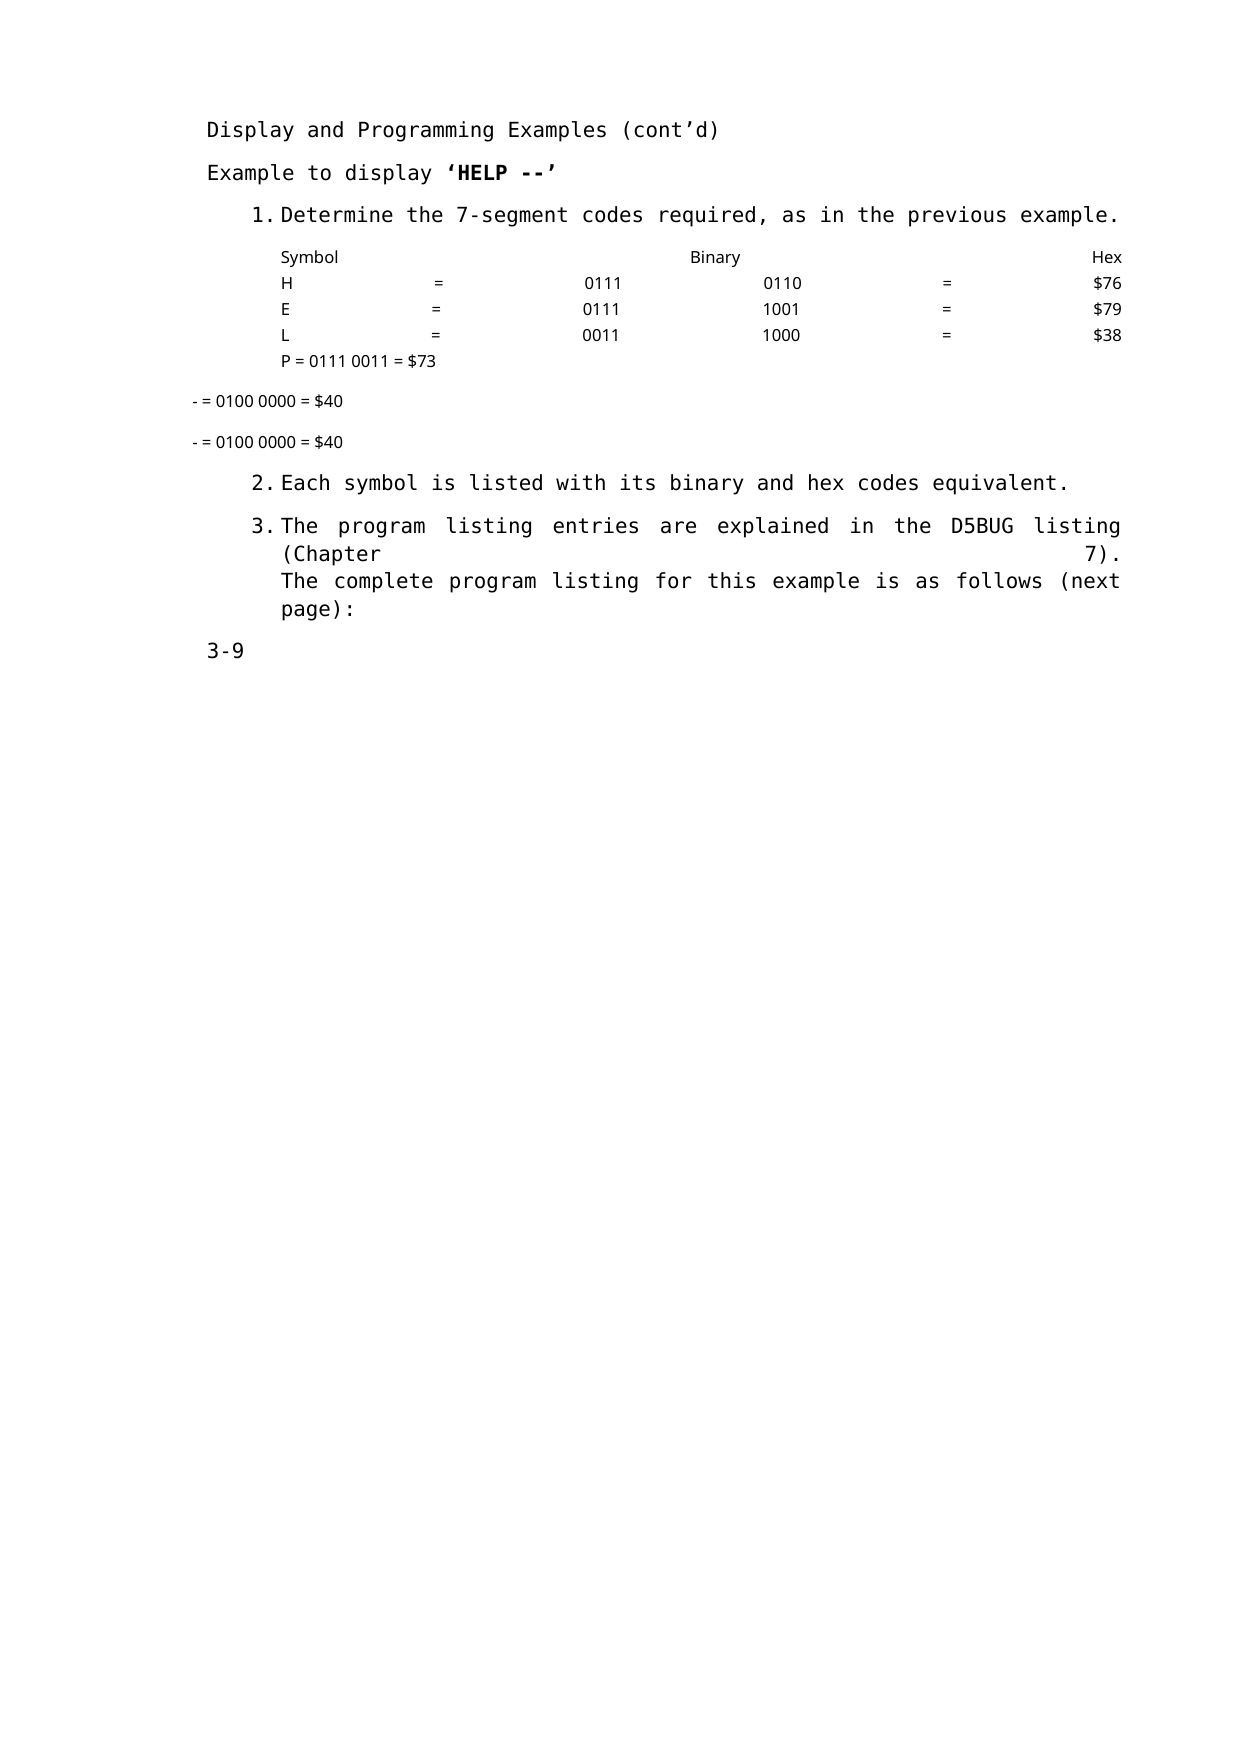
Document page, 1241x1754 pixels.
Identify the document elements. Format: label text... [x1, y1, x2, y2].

list Determine the 7-segment codes required, as in the previous example. [251, 203, 1122, 227]
text - = 0100 0000 = $40 [192, 431, 1122, 453]
list The program listing entries are explained in the D5BUG listing (Chapter 7). The complete program listing for this example is as follows (next page): [251, 514, 1122, 621]
text Example to display ‘HELP --’ [207, 161, 1122, 185]
list Each symbol is listed with its binary and hex codes equivalent. [251, 471, 1122, 496]
text - = 0100 0000 = $40 [192, 390, 1122, 413]
text 3-9 [207, 639, 1122, 664]
text Display and Programming Examples (cont’d) [207, 118, 1122, 142]
list Symbol Binary Hex H = 0111 0110 = $76 E = 0111 1001 = $79 L = 0011 1000 = $38 P = 0111 0011 = $73 [251, 245, 1122, 372]
